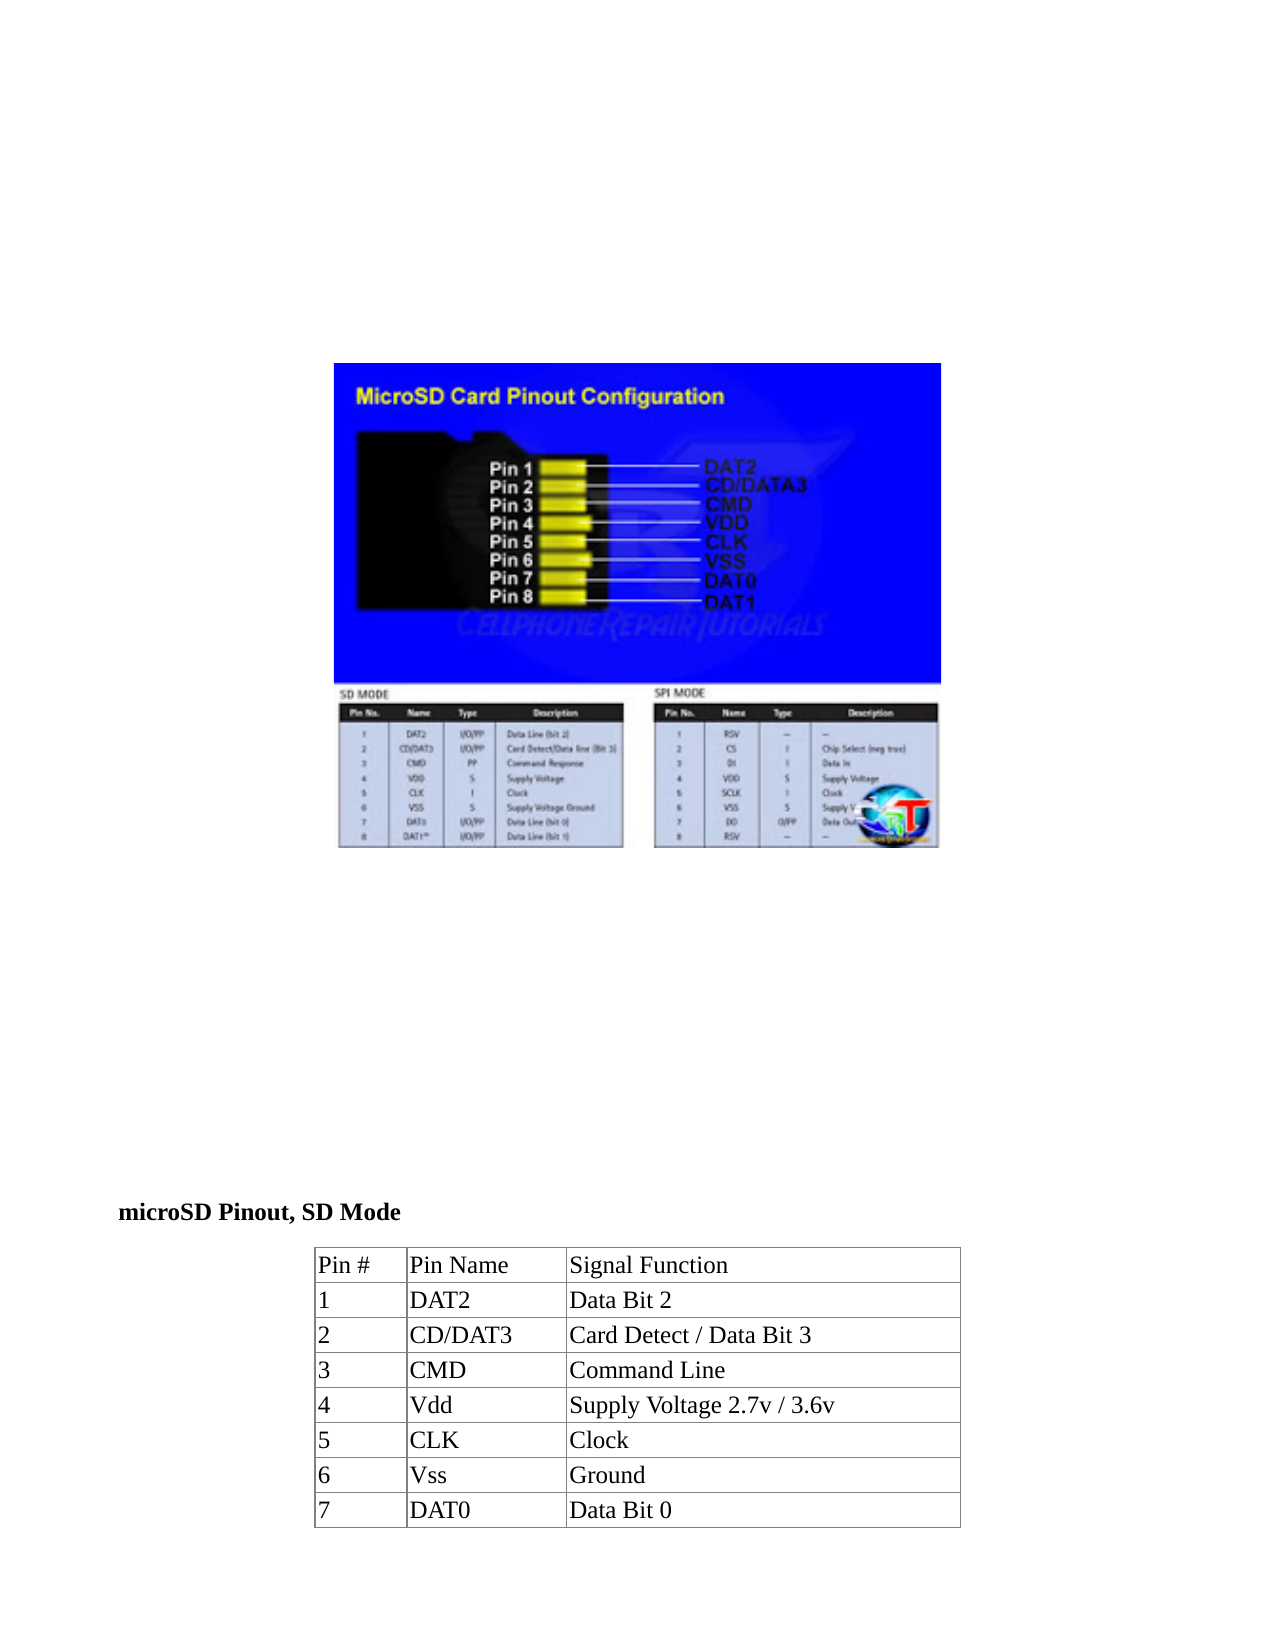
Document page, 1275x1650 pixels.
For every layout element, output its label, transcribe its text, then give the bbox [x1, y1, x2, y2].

table_cell CLK [408, 1423, 566, 1457]
table_cell Ground [567, 1458, 960, 1492]
table_cell 2 [316, 1318, 406, 1352]
table_cell Supply Voltage 2.7v / 3.6v [567, 1388, 960, 1422]
table_header Pin # [316, 1248, 406, 1282]
table_cell Clock [567, 1423, 960, 1457]
table_cell Card Detect / Data Bit 3 [567, 1318, 960, 1352]
table_header Pin Name [408, 1248, 566, 1282]
table_cell Vdd [408, 1388, 566, 1422]
table_cell 6 [316, 1458, 406, 1492]
picture [333, 363, 942, 848]
table_cell 5 [316, 1423, 406, 1457]
table_cell Vss [408, 1458, 566, 1492]
table_cell DAT2 [408, 1283, 566, 1317]
table_cell 7 [316, 1493, 406, 1527]
table_cell Command Line [567, 1353, 960, 1387]
table_cell Data Bit 0 [567, 1493, 960, 1527]
table_cell 3 [316, 1353, 406, 1387]
table_cell DAT0 [408, 1493, 566, 1527]
table_cell 4 [316, 1388, 406, 1422]
text microSD Pinout, SD Mode [118, 1197, 1157, 1226]
table_cell CMD [408, 1353, 566, 1387]
table_cell CD/DAT3 [408, 1318, 566, 1352]
table_cell Data Bit 2 [567, 1283, 960, 1317]
table_cell 1 [316, 1283, 406, 1317]
table_header Signal Function [567, 1248, 960, 1282]
